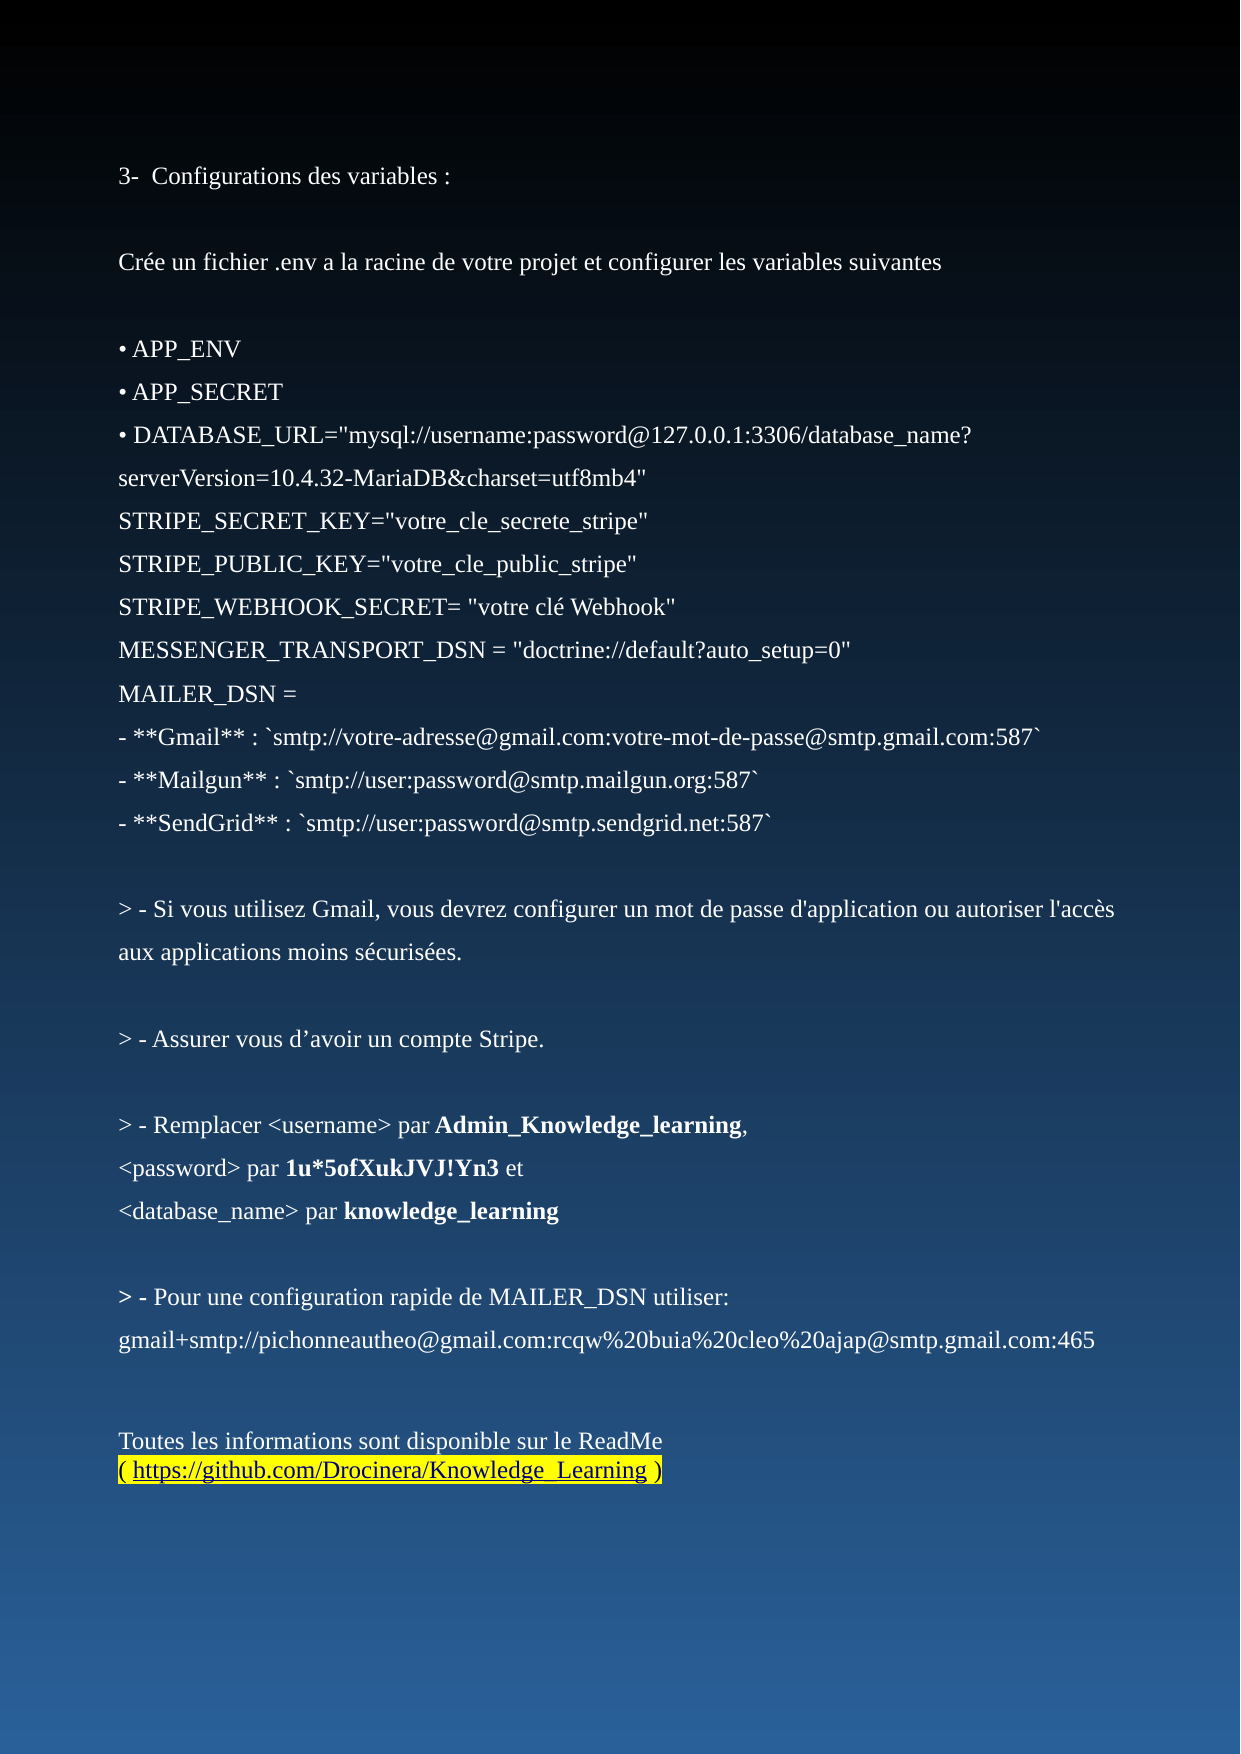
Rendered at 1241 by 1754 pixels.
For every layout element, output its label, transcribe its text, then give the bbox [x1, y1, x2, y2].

text STRIPE_SECRET_KEY="votre_cle_secrete_stripe" [118, 506, 1122, 535]
text • APP_ENV [118, 334, 1122, 362]
text • APP_SECRET [118, 377, 1122, 406]
text > - Assurer vous d’avoir un compte Stripe. [118, 1024, 1122, 1052]
text - **Mailgun** : `smtp://user:password@smtp.mailgun.org:587` [118, 765, 1122, 794]
text MESSENGER_TRANSPORT_DSN = "doctrine://default?auto_setup=0" [118, 636, 1122, 664]
text > - Remplacer <username> par Admin_Knowledge_learning, [118, 1110, 1122, 1139]
text > - Pour une configuration rapide de MAILER_DSN utiliser: gmail+smtp://pichonneautheo@gmail.com:rcqw%20buia%20cleo%20ajap@smtp.gmail.com:465 [118, 1282, 1122, 1354]
text ( https://github.com/Drocinera/Knowledge_Learning ) [118, 1455, 1122, 1484]
text - **Gmail** : `smtp://votre-adresse@gmail.com:votre-mot-de-passe@smtp.gmail.com:587` [118, 722, 1122, 751]
text 3- Configurations des variables : [118, 161, 1122, 190]
text Crée un fichier .env a la racine de votre projet et configurer les variables suivantes [118, 247, 1122, 276]
text Toutes les informations sont disponible sur le ReadMe [118, 1426, 1122, 1455]
text STRIPE_PUBLIC_KEY="votre_cle_public_stripe" [118, 549, 1122, 578]
text > - Si vous utilisez Gmail, vous devrez configurer un mot de passe d'application ou autoriser l'accès aux applications moins sécurisées. [118, 894, 1122, 966]
text MAILER_DSN = [118, 679, 1122, 707]
text <database_name> par knowledge_learning [118, 1196, 1122, 1225]
text STRIPE_WEBHOOK_SECRET= "votre clé Webhook" [118, 592, 1122, 621]
text - **SendGrid** : `smtp://user:password@smtp.sendgrid.net:587` [118, 808, 1122, 837]
text • DATABASE_URL="mysql://username:password@127.0.0.1:3306/database_name?serverVersion=10.4.32-MariaDB&charset=utf8mb4" [118, 420, 1122, 492]
text <password> par 1u*5ofXukJVJ!Yn3 et [118, 1153, 1122, 1182]
